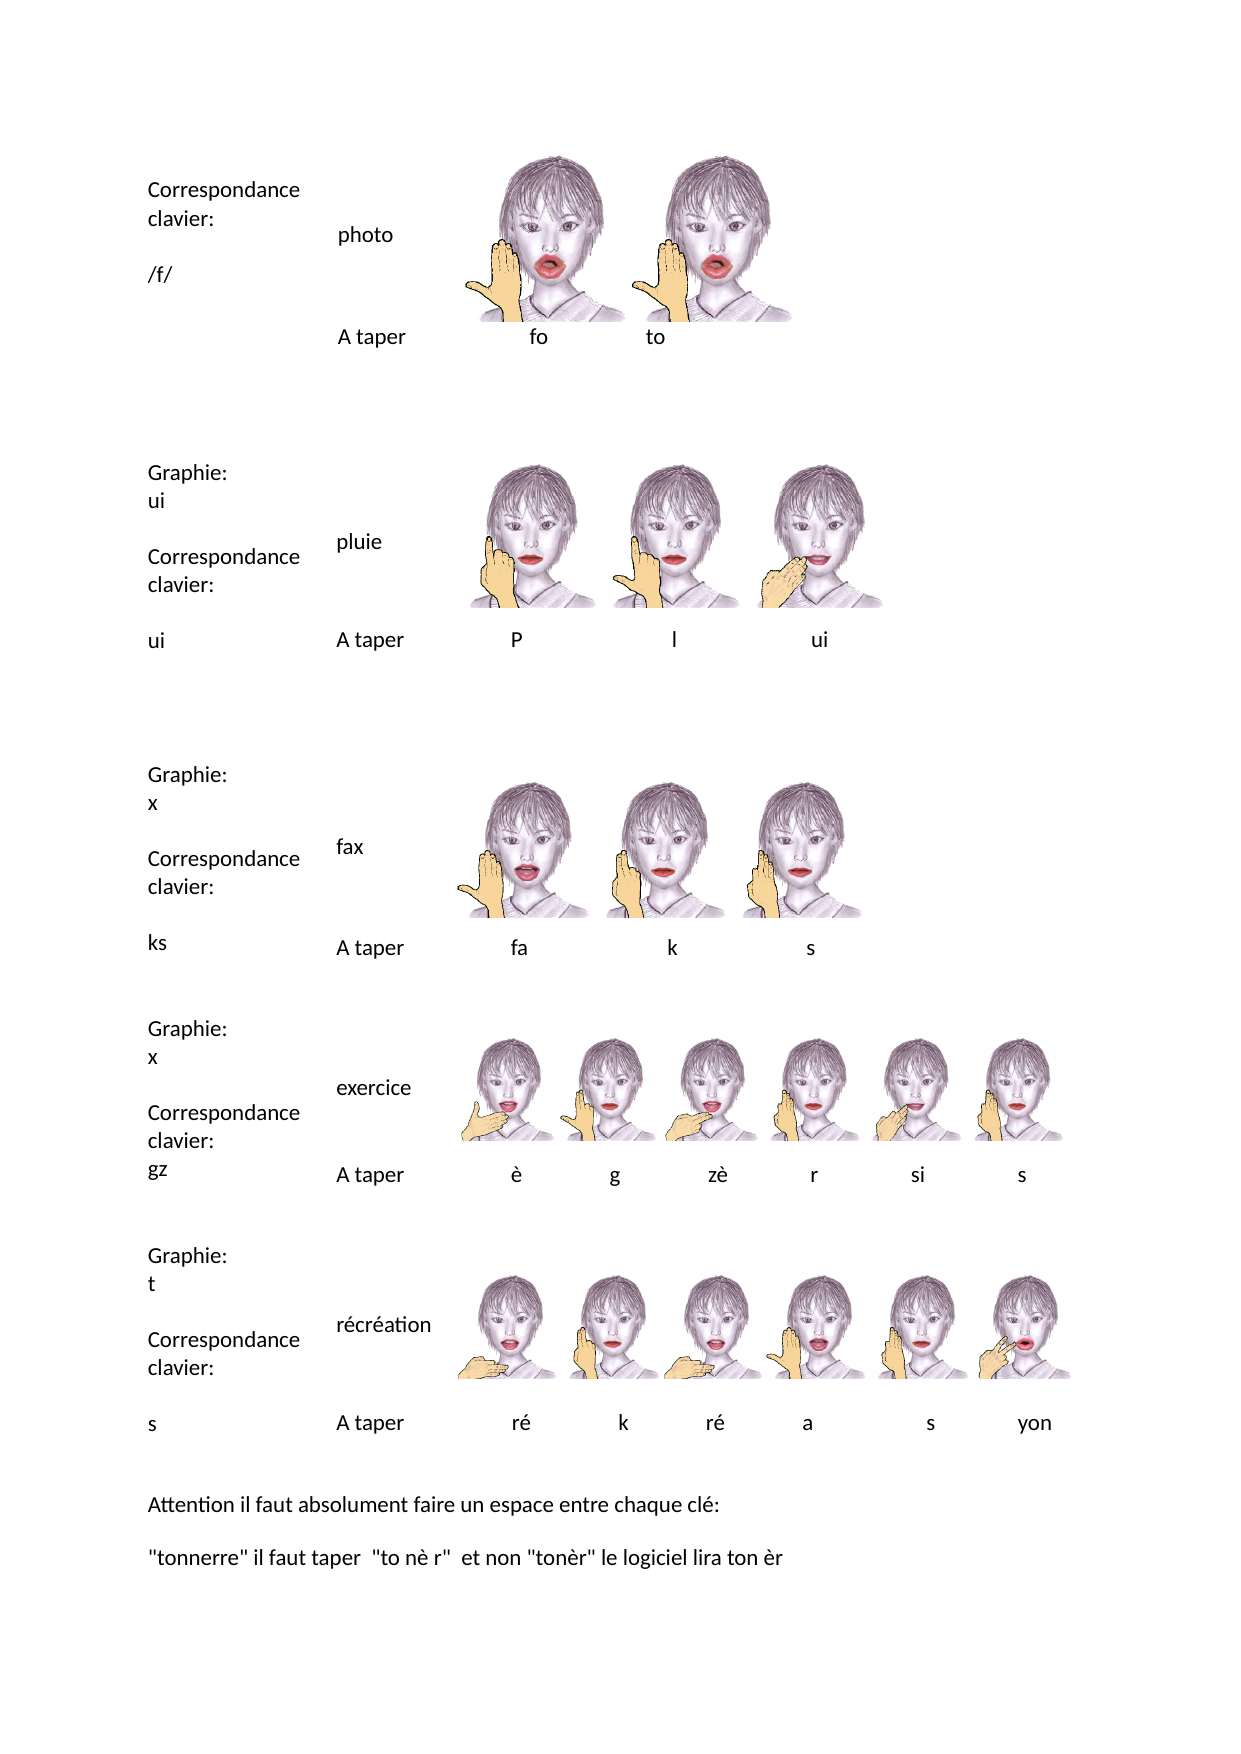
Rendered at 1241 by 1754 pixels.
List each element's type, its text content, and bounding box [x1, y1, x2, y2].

table_header Correspondance clavier: /f/ [136, 148, 326, 352]
table_header récréation [325, 1241, 444, 1408]
text Attention il faut absolument faire un espace entre chaque clé: [148, 1490, 1092, 1518]
table_cell A taper [325, 1160, 443, 1188]
table_cell P l ui [443, 625, 1096, 654]
table_cell A taper [325, 933, 443, 961]
table_cell [793, 148, 1104, 322]
text "tonnerre" il faut taper "to nè r" et non "tonèr" le logiciel lira ton èr [148, 1543, 1092, 1571]
table_header [443, 760, 1096, 933]
table_header fax [325, 760, 443, 933]
table_header pluie [325, 458, 443, 625]
table_header [444, 1241, 1097, 1408]
table_cell A taper fo to [326, 322, 1104, 352]
table_cell A taper [325, 1408, 444, 1437]
table_cell è g zè r si s [443, 1160, 1096, 1188]
table_header Graphie: ui Correspondance clavier: ui [136, 458, 325, 654]
table_header [443, 458, 1096, 625]
table_cell ré k ré a s yon [444, 1408, 1097, 1437]
table_cell [449, 148, 460, 322]
table_cell A taper [325, 625, 443, 654]
table_header [443, 1014, 1096, 1160]
table_header exercice [325, 1014, 443, 1160]
table_cell fa k s [443, 933, 1096, 961]
table_header Graphie: t Correspondance clavier: s [136, 1241, 325, 1437]
table_header Graphie: x Correspondance clavier: ks [136, 760, 325, 961]
table_cell photo [326, 148, 449, 322]
table_header Graphie: x Correspondance clavier: gz [136, 1014, 325, 1188]
